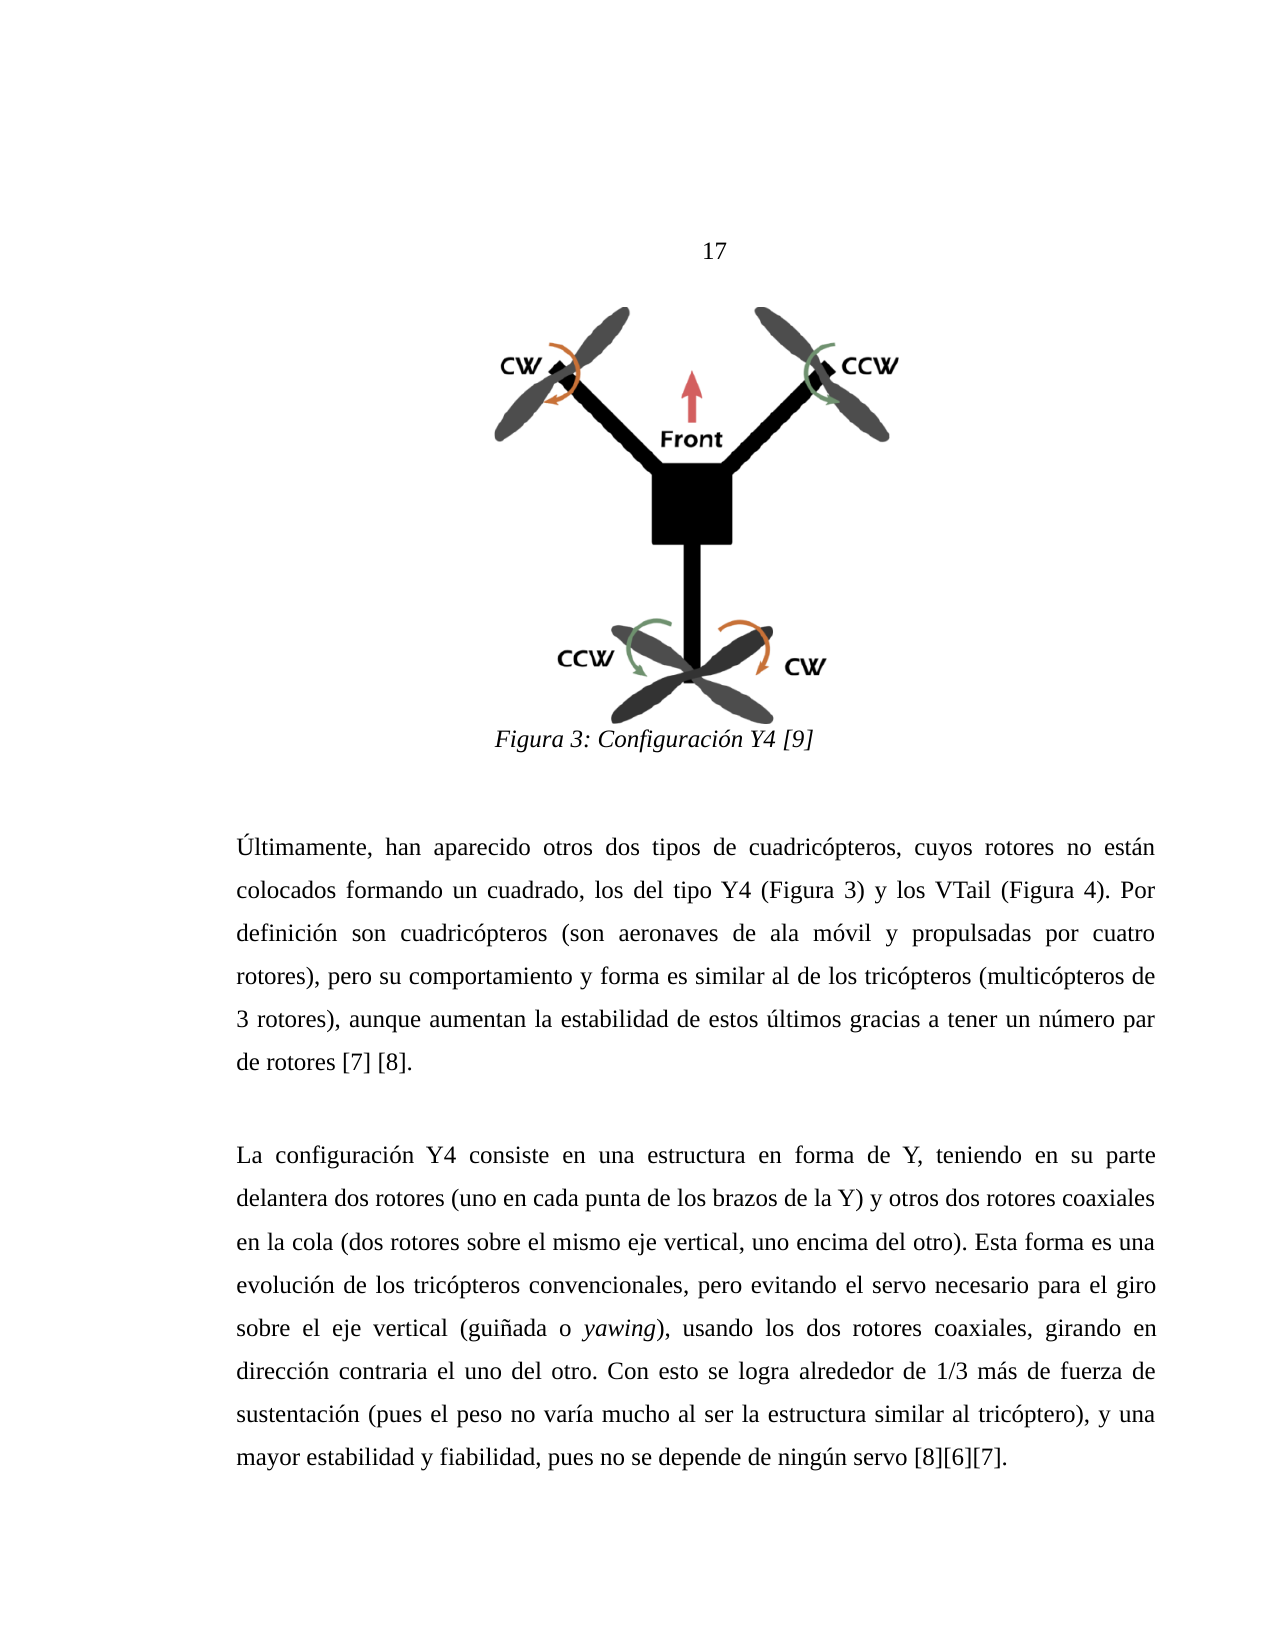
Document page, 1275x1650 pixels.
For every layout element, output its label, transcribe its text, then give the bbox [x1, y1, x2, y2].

text La configuración Y4 consiste en una estructura en forma de Y, teniendo en su parte delantera dos rotores (uno en cada punta de los brazos de la Y) y otros dos rotores coaxiales en la cola (dos rotores sobre el mismo eje vertical, uno encima del otro). Esta forma es una evolución de los tricópteros convencionales, pero evitando el servo necesario para el giro sobre el eje vertical (guiñada o yawing), usando los dos rotores coaxiales, girando en dirección contraria el uno del otro. Con esto se logra alrededor de 1/3 más de fuerza de sustentación (pues el peso no varía mucho al ser la estructura similar al tricóptero), y una mayor estabilidad y fiabilidad, pues no se depende de ningún servo [8][6][7]. [236, 1140, 1157, 1471]
text Últimamente, han aparecido otros dos tipos de cuadricópteros, cuyos rotores no están colocados formando un cuadrado, los del tipo Y4 (Figura 3) y los VTail (Figura 4). Por definición son cuadricópteros (son aeronaves de ala móvil y propulsadas por cuatro rotores), pero su comportamiento y forma es similar al de los tricópteros (multicópteros de 3 rotores), aunque aumentan la estabilidad de estos últimos gracias a tener un número par de rotores [7] [8]. [236, 832, 1157, 1076]
picture [494, 307, 899, 724]
text Figura 3: Configuración Y4 [9] [494, 724, 899, 753]
